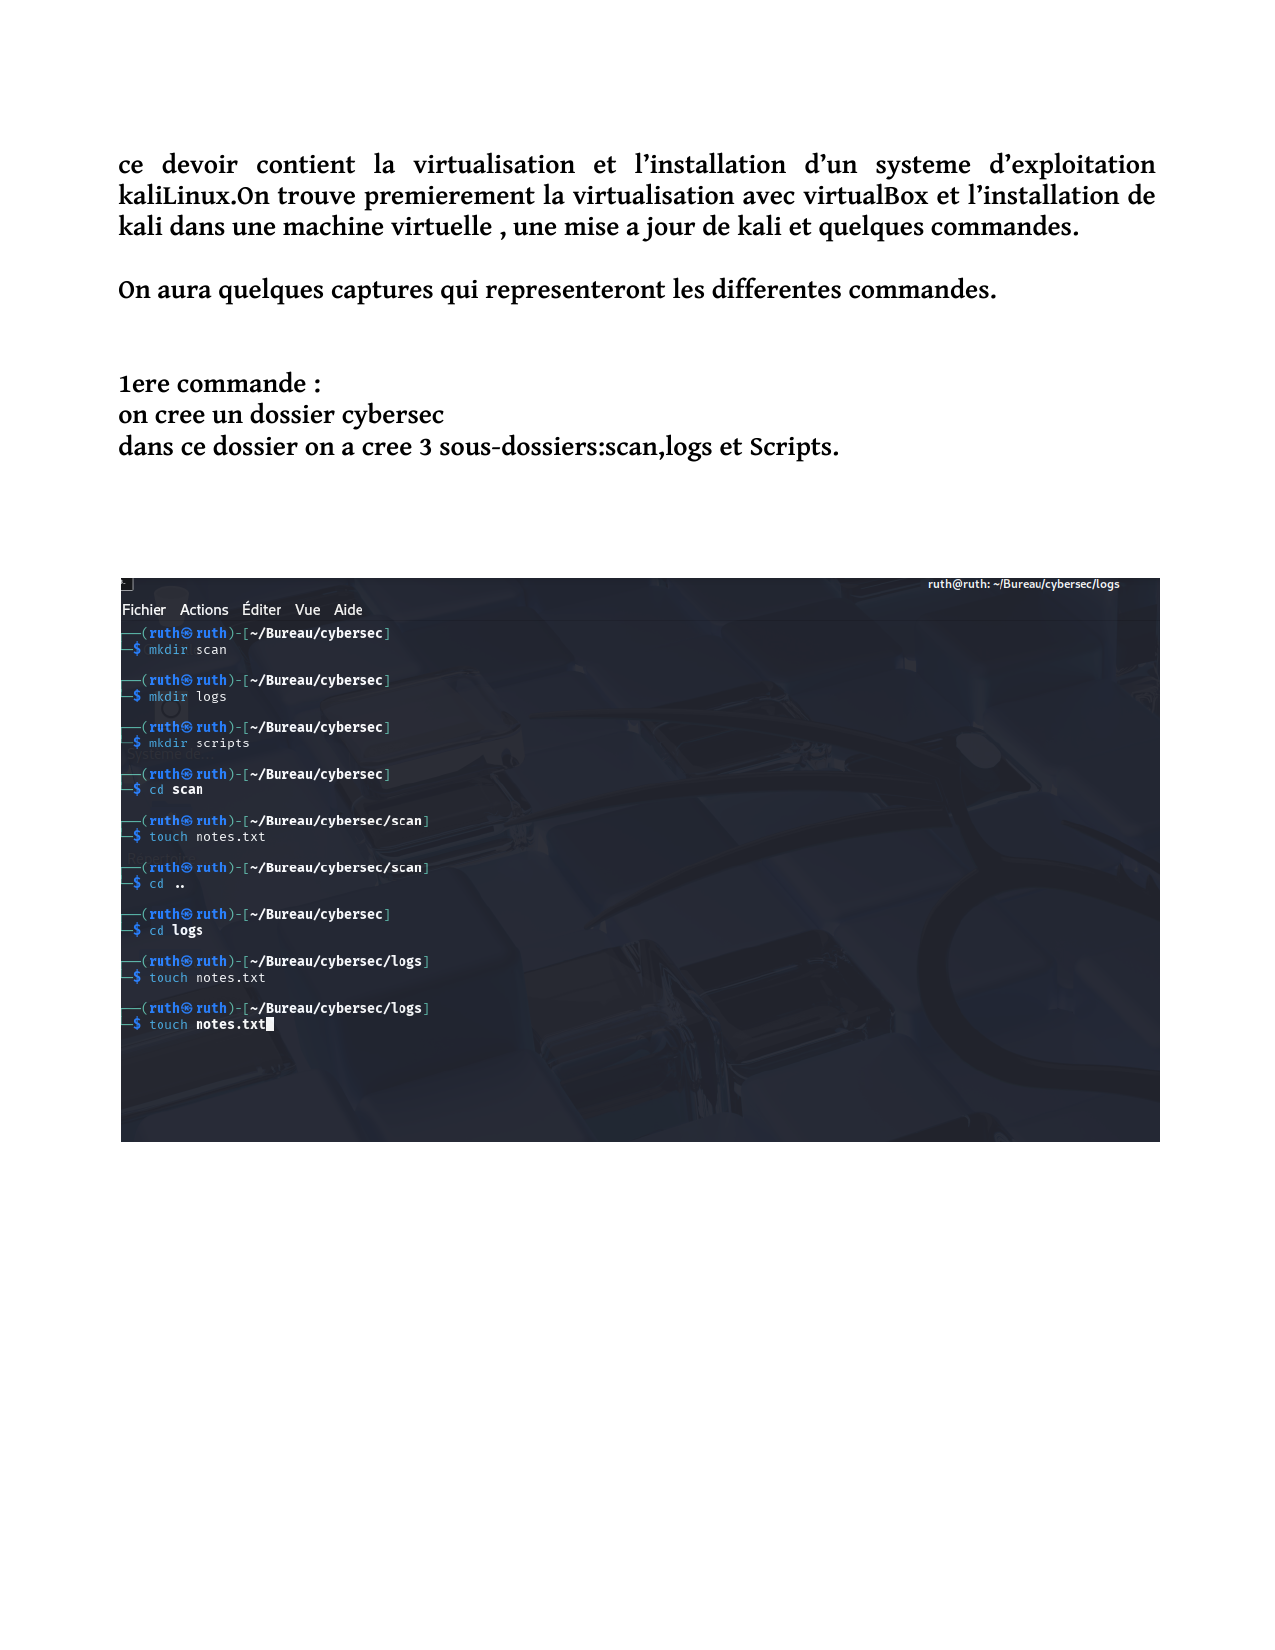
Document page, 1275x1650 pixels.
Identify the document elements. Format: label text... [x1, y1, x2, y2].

text 1ere commande : [118, 369, 1157, 400]
text ce devoir contient la virtualisation et l’installation d’un systeme d’exploitation kaliLinux.On trouve premierement la virtualisation avec virtualBox et l’installation de kali dans une machine virtuelle , une mise a jour de kali et quelques commandes. [118, 149, 1157, 243]
text dans ce dossier on a cree 3 sous-dossiers:scan,logs et Scripts. [118, 432, 1157, 463]
text On aura quelques captures qui representeront les differentes commandes. [118, 275, 1157, 306]
picture [130, 578, 1160, 1142]
text on cree un dossier cybersec [118, 400, 1157, 432]
